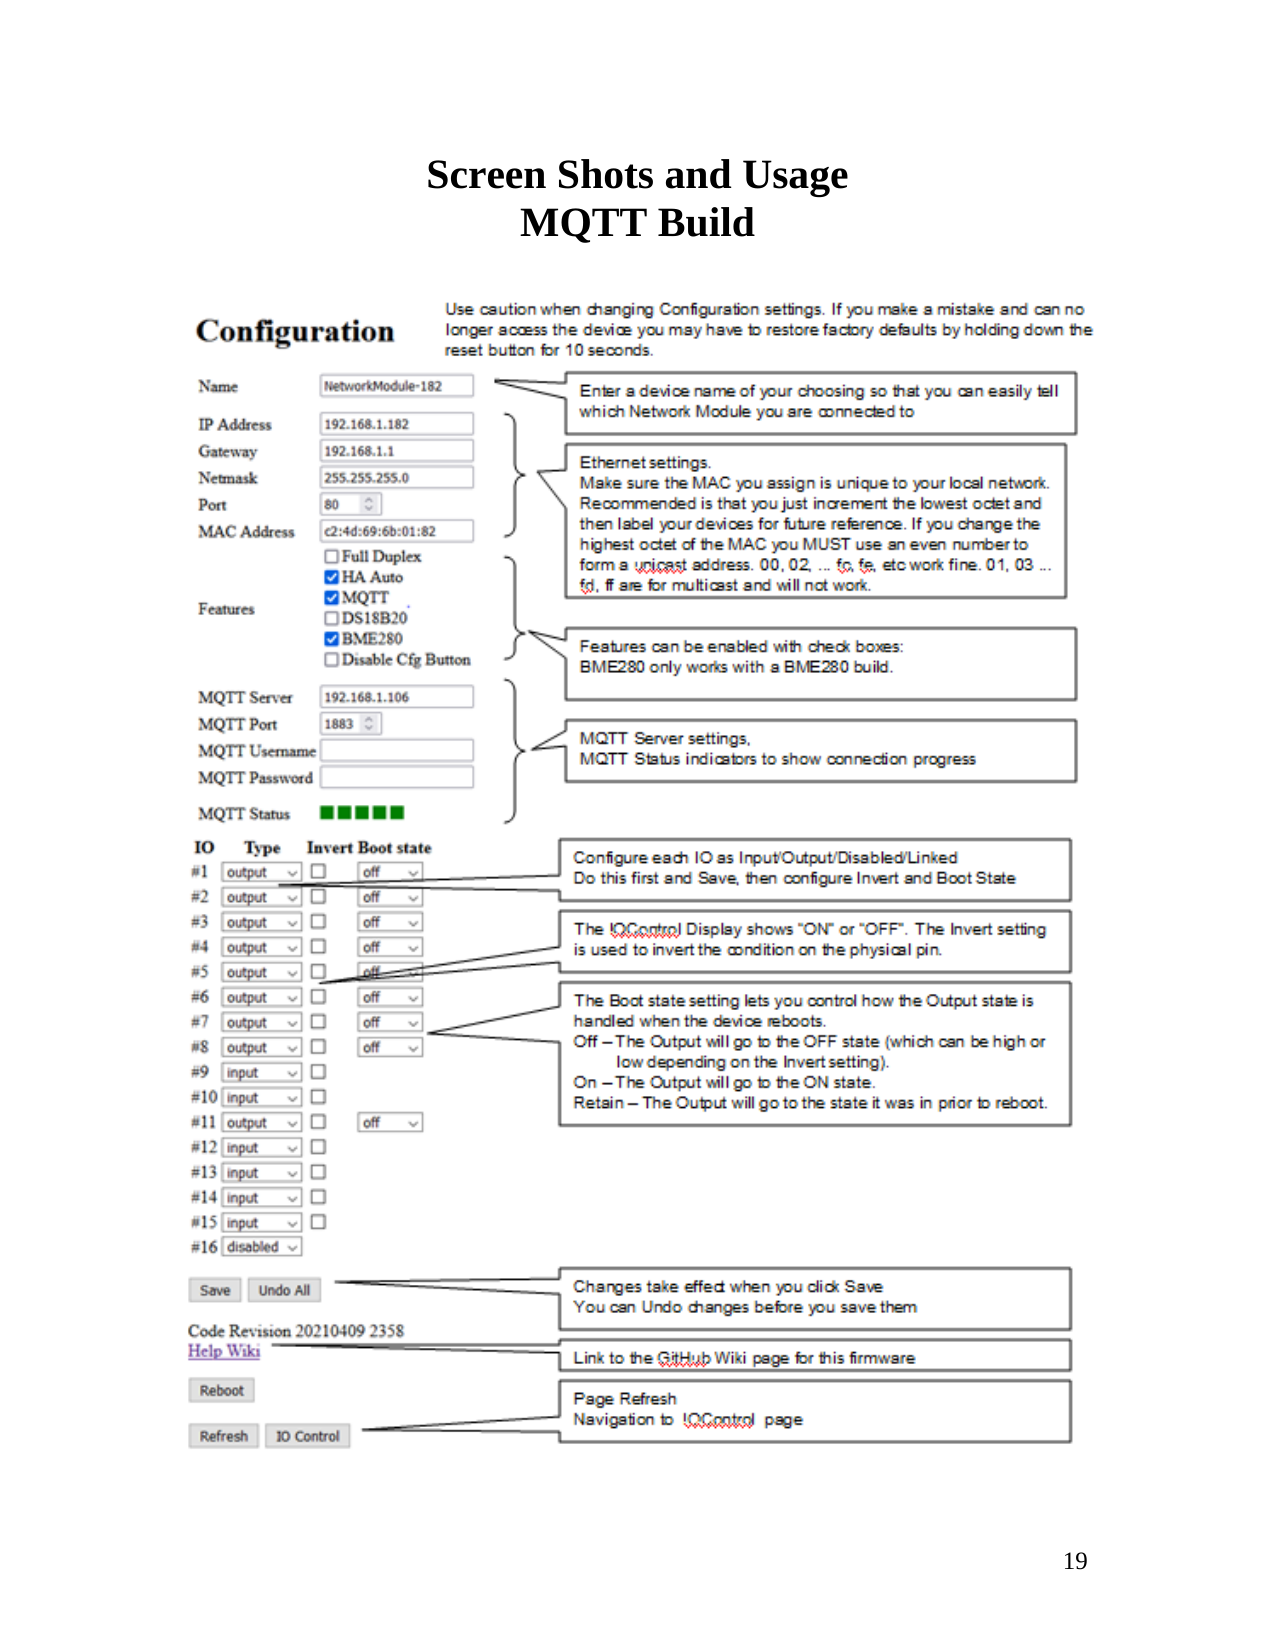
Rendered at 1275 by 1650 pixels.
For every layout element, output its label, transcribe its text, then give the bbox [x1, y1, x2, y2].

picture [187, 293, 1107, 1461]
text Screen Shots and Usage [187, 150, 1087, 198]
text MQTT Build [187, 198, 1087, 246]
